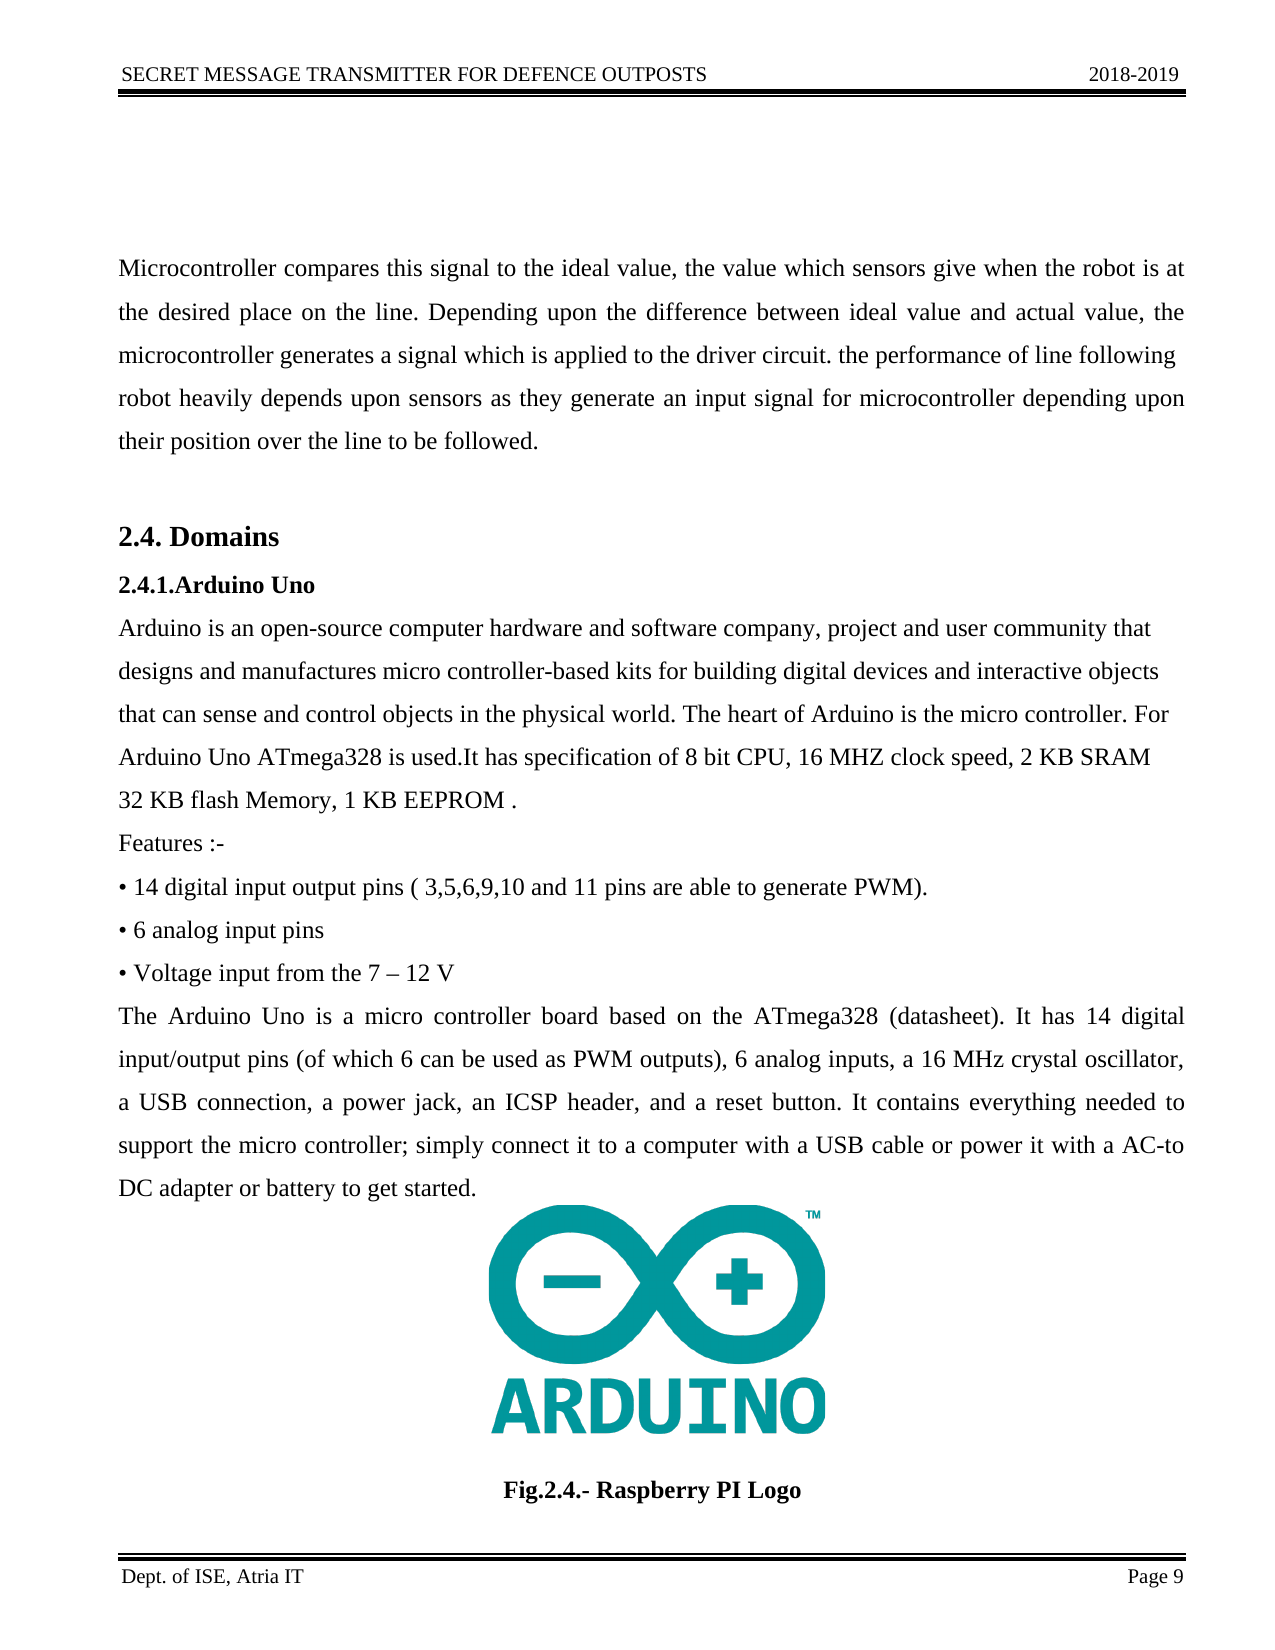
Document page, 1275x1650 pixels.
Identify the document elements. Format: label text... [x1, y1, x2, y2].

text that can sense and control objects in the physical world. The heart of Arduino is the micro controller. For [118, 699, 1186, 728]
text designs and manufactures micro controller-based kits for building digital devices and interactive objects [118, 656, 1186, 685]
text Features :- [118, 828, 1186, 857]
picture [488, 1205, 826, 1434]
text Microcontroller compares this signal to the ideal value, the value which sensors give when the robot is at the desired place on the line. Depending upon the difference between ideal value and actual value, the microcontroller generates a signal which is applied to the driver circuit. the performance of line following [118, 253, 1186, 368]
text robot heavily depends upon sensors as they generate an input signal for microcontroller depending upon their position over the line to be followed. [118, 383, 1186, 455]
text • 14 digital input output pins ( 3,5,6,9,10 and 11 pins are able to generate PWM). [118, 872, 1186, 900]
text • 6 analog input pins [118, 915, 1186, 943]
text 2.4.1.Arduino Uno [118, 570, 1186, 598]
text Fig.2.4.- Raspberry PI Logo [118, 1475, 1186, 1504]
text 32 KB flash Memory, 1 KB EEPROM . [118, 785, 1186, 814]
text • Voltage input from the 7 – 12 V [118, 958, 1186, 987]
text 2.4. Domains [118, 519, 1186, 553]
text Arduino is an open-source computer hardware and software company, project and user community that [118, 613, 1186, 642]
text Arduino Uno ATmega328 is used.It has specification of 8 bit CPU, 16 MHZ clock speed, 2 KB SRAM [118, 742, 1186, 771]
text The Arduino Uno is a micro controller board based on the ATmega328 (datasheet). It has 14 digital input/output pins (of which 6 can be used as PWM outputs), 6 analog inputs, a 16 MHz crystal oscillator, a USB connection, a power jack, an ICSP header, and a reset button. It contains everything needed to support the micro controller; simply connect it to a computer with a USB cable or power it with a AC-to DC adapter or battery to get started. [118, 1001, 1186, 1202]
